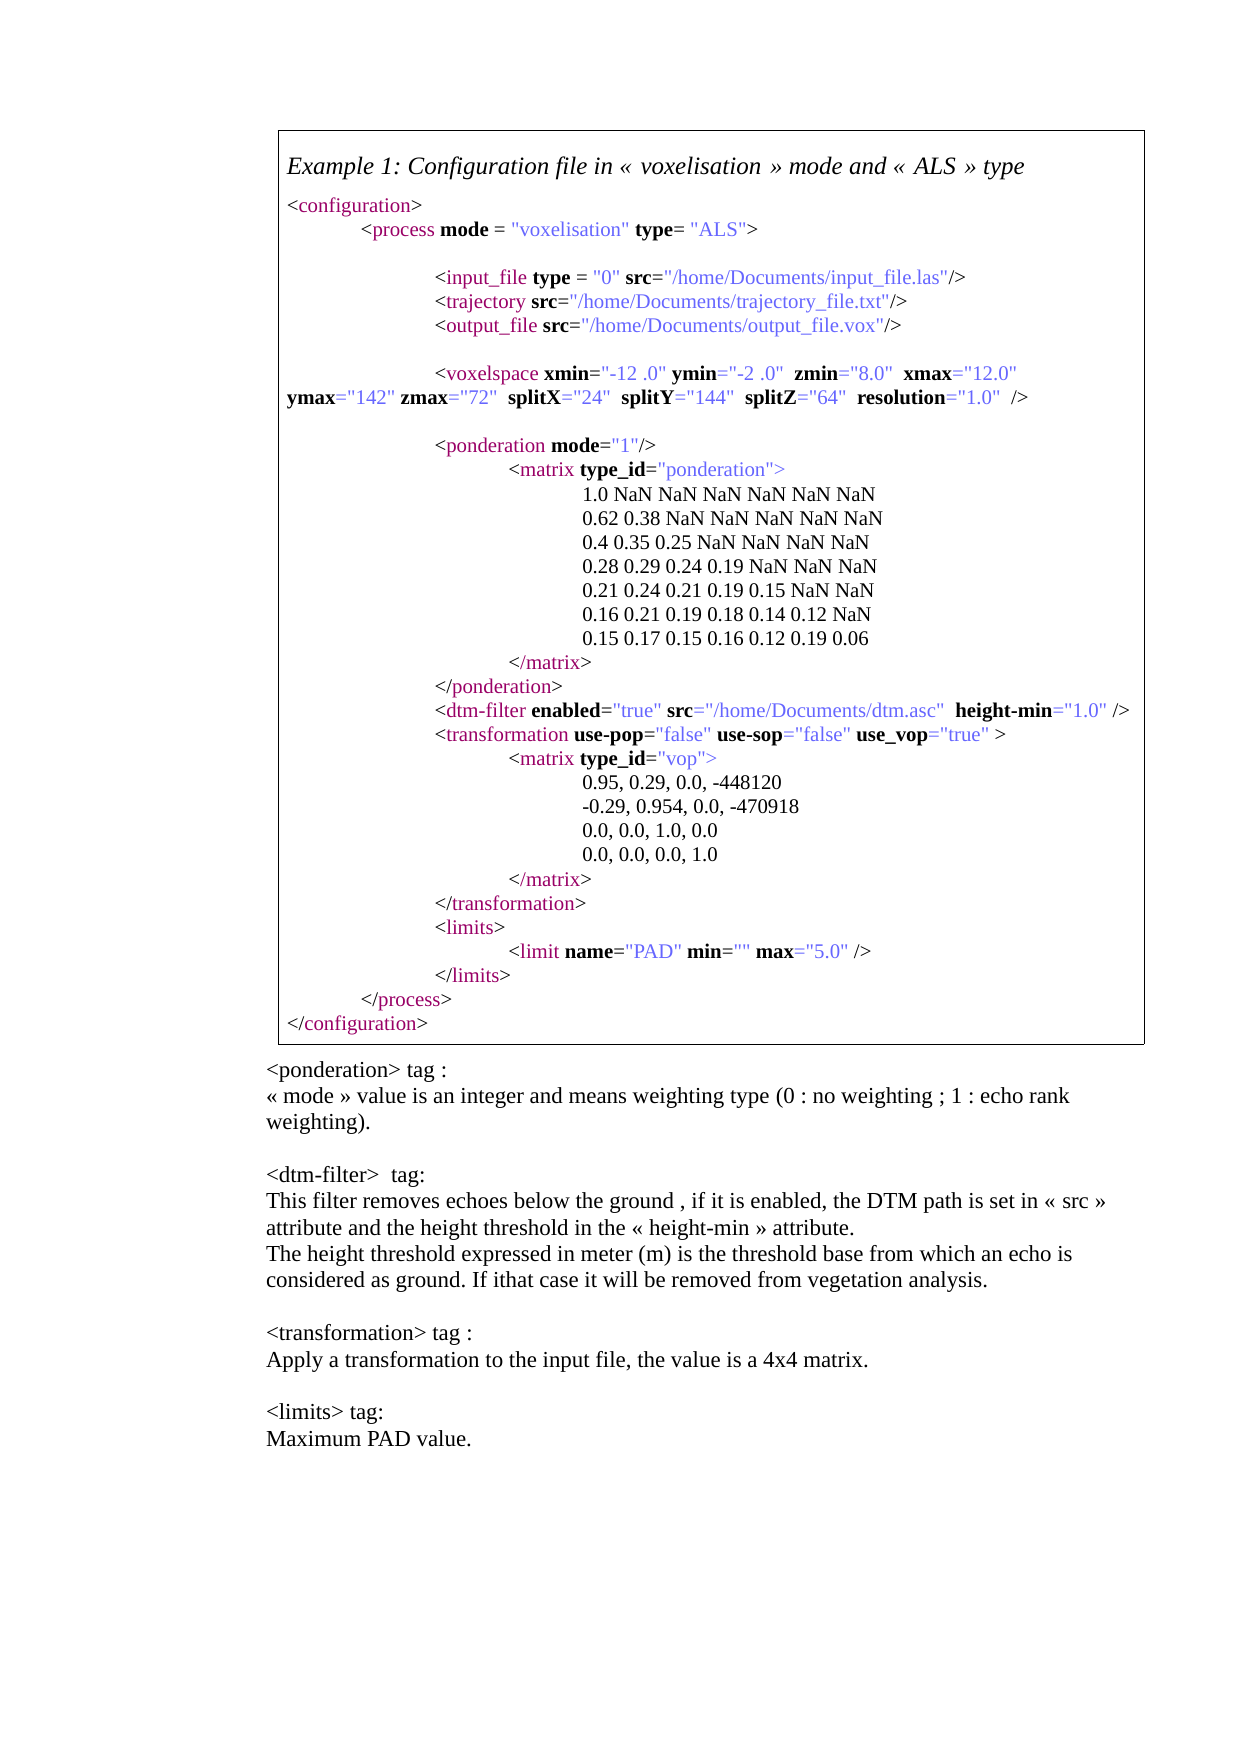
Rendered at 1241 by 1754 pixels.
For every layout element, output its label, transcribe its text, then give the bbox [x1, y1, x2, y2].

text <configuration> [287, 193, 1135, 217]
text Example 1: Configuration file in « voxelisation » mode and « ALS » type [287, 151, 1135, 180]
text Maximum PAD value. [266, 1425, 1122, 1451]
text <process mode = "voxelisation" type= "ALS"> [287, 217, 1135, 241]
text 0.0, 0.0, 1.0, 0.0 [287, 818, 1135, 842]
text 0.0, 0.0, 0.0, 1.0 [287, 842, 1135, 866]
text 1.0 NaN NaN NaN NaN NaN NaN [287, 481, 1135, 506]
text 0.4 0.35 0.25 NaN NaN NaN NaN [287, 529, 1135, 554]
text <limits> [287, 914, 1135, 939]
text 0.16 0.21 0.19 0.18 0.14 0.12 NaN [287, 602, 1135, 626]
text <limits> tag: [266, 1398, 1122, 1425]
text </matrix> [287, 866, 1135, 891]
text This filter removes echoes below the ground , if it is enabled, the DTM path is set in « src » attribute and the height threshold in the « height-min » attribute. [266, 1187, 1122, 1240]
text 0.28 0.29 0.24 0.19 NaN NaN NaN [287, 554, 1135, 578]
text <voxelspace xmin="-12 .0" ymin="-2 .0" zmin="8.0" xmax="12.0" ymax="142" zmax="72" splitX="24" splitY="144" splitZ="64" resolution="1.0" /> [287, 361, 1135, 409]
text Apply a transformation to the input file, the value is a 4x4 matrix. [266, 1346, 1122, 1372]
text <transformation use-pop="false" use-sop="false" use_vop="true" > [287, 722, 1135, 746]
text The height threshold expressed in meter (m) is the threshold base from which an echo is considered as ground. If ithat case it will be removed from vegetation analysis. [266, 1240, 1122, 1293]
text 0.62 0.38 NaN NaN NaN NaN NaN [287, 506, 1135, 529]
text <matrix type_id="vop"> [287, 746, 1135, 770]
text <transformation> tag : [266, 1319, 1122, 1346]
text 0.21 0.24 0.21 0.19 0.15 NaN NaN [287, 578, 1135, 602]
text </process> [287, 987, 1135, 1011]
text </configuration> [287, 1011, 1135, 1035]
text </transformation> [287, 891, 1135, 914]
text </ponderation> [287, 674, 1135, 698]
text -0.29, 0.954, 0.0, -470918 [287, 794, 1135, 818]
text <trajectory src="/home/Documents/trajectory_file.txt"/> [287, 289, 1135, 313]
text <dtm-filter> tag: [266, 1161, 1122, 1187]
text « mode » value is an integer and means weighting type (0 : no weighting ; 1 : echo rank weighting). [266, 1082, 1122, 1135]
text <matrix type_id="ponderation"> [287, 457, 1135, 481]
text <ponderation mode="1"/> [287, 433, 1135, 457]
text 0.95, 0.29, 0.0, -448120 [287, 770, 1135, 794]
text <input_file type = "0" src="/home/Documents/input_file.las"/> [287, 265, 1135, 289]
text </matrix> [287, 650, 1135, 674]
text </limits> [287, 963, 1135, 987]
text <dtm-filter enabled="true" src="/home/Documents/dtm.asc" height-min="1.0" /> [287, 698, 1135, 722]
text <limit name="PAD" min="" max="5.0" /> [287, 939, 1135, 963]
text 0.15 0.17 0.15 0.16 0.12 0.19 0.06 [287, 626, 1135, 650]
text <output_file src="/home/Documents/output_file.vox"/> [287, 313, 1135, 337]
text <ponderation> tag : [266, 1056, 1122, 1082]
